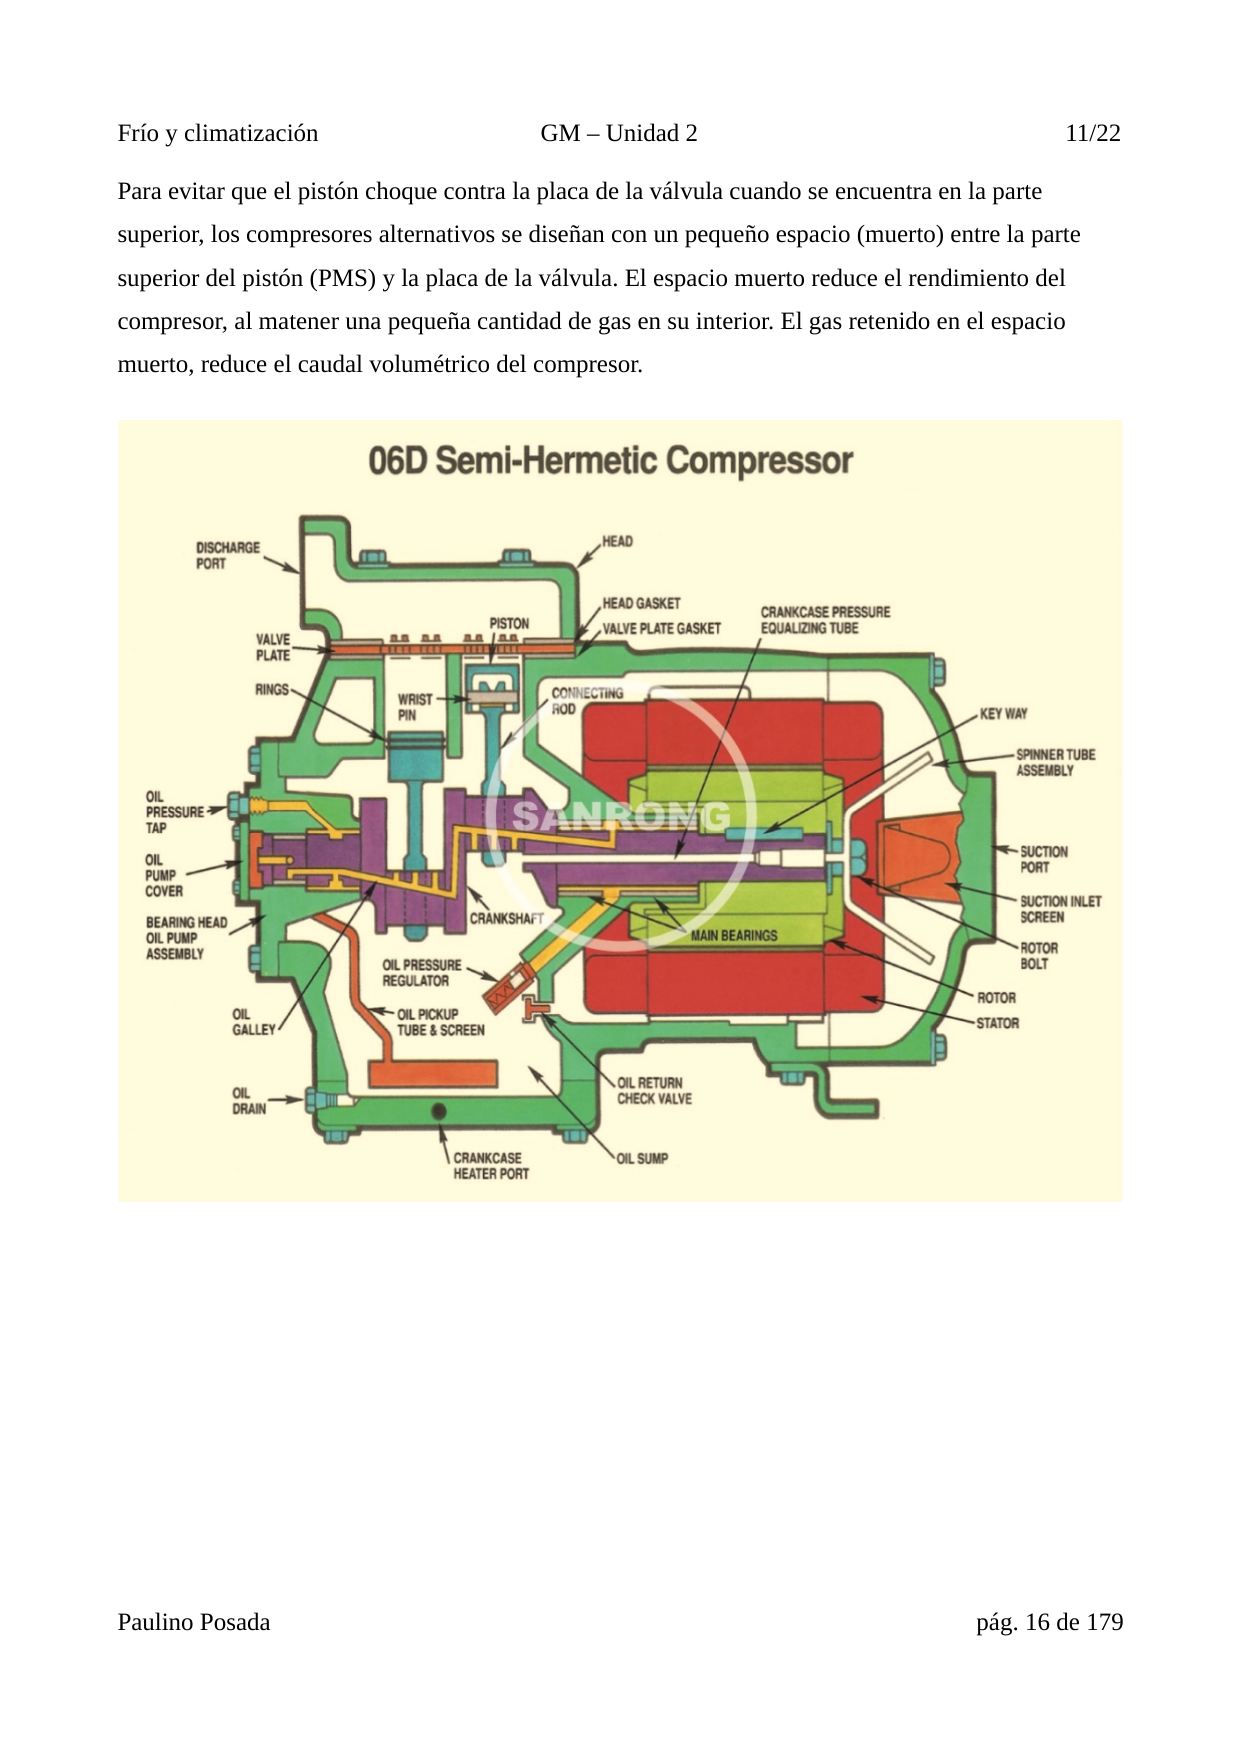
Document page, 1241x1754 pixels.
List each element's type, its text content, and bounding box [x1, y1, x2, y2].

text superior, los compresores alternativos se diseñan con un pequeño espacio (muerto) entre la parte [117, 219, 1123, 248]
text superior del pistón (PMS) y la placa de la válvula. El espacio muerto reduce el rendimiento del compresor, al matener una pequeña cantidad de gas en su interior. El gas retenido en el espacio muerto, reduce el caudal volumétrico del compresor. [117, 263, 1123, 378]
text Para evitar que el pistón choque contra la placa de la válvula cuando se encuentra en la parte [117, 176, 1123, 205]
picture [118, 420, 1123, 1202]
